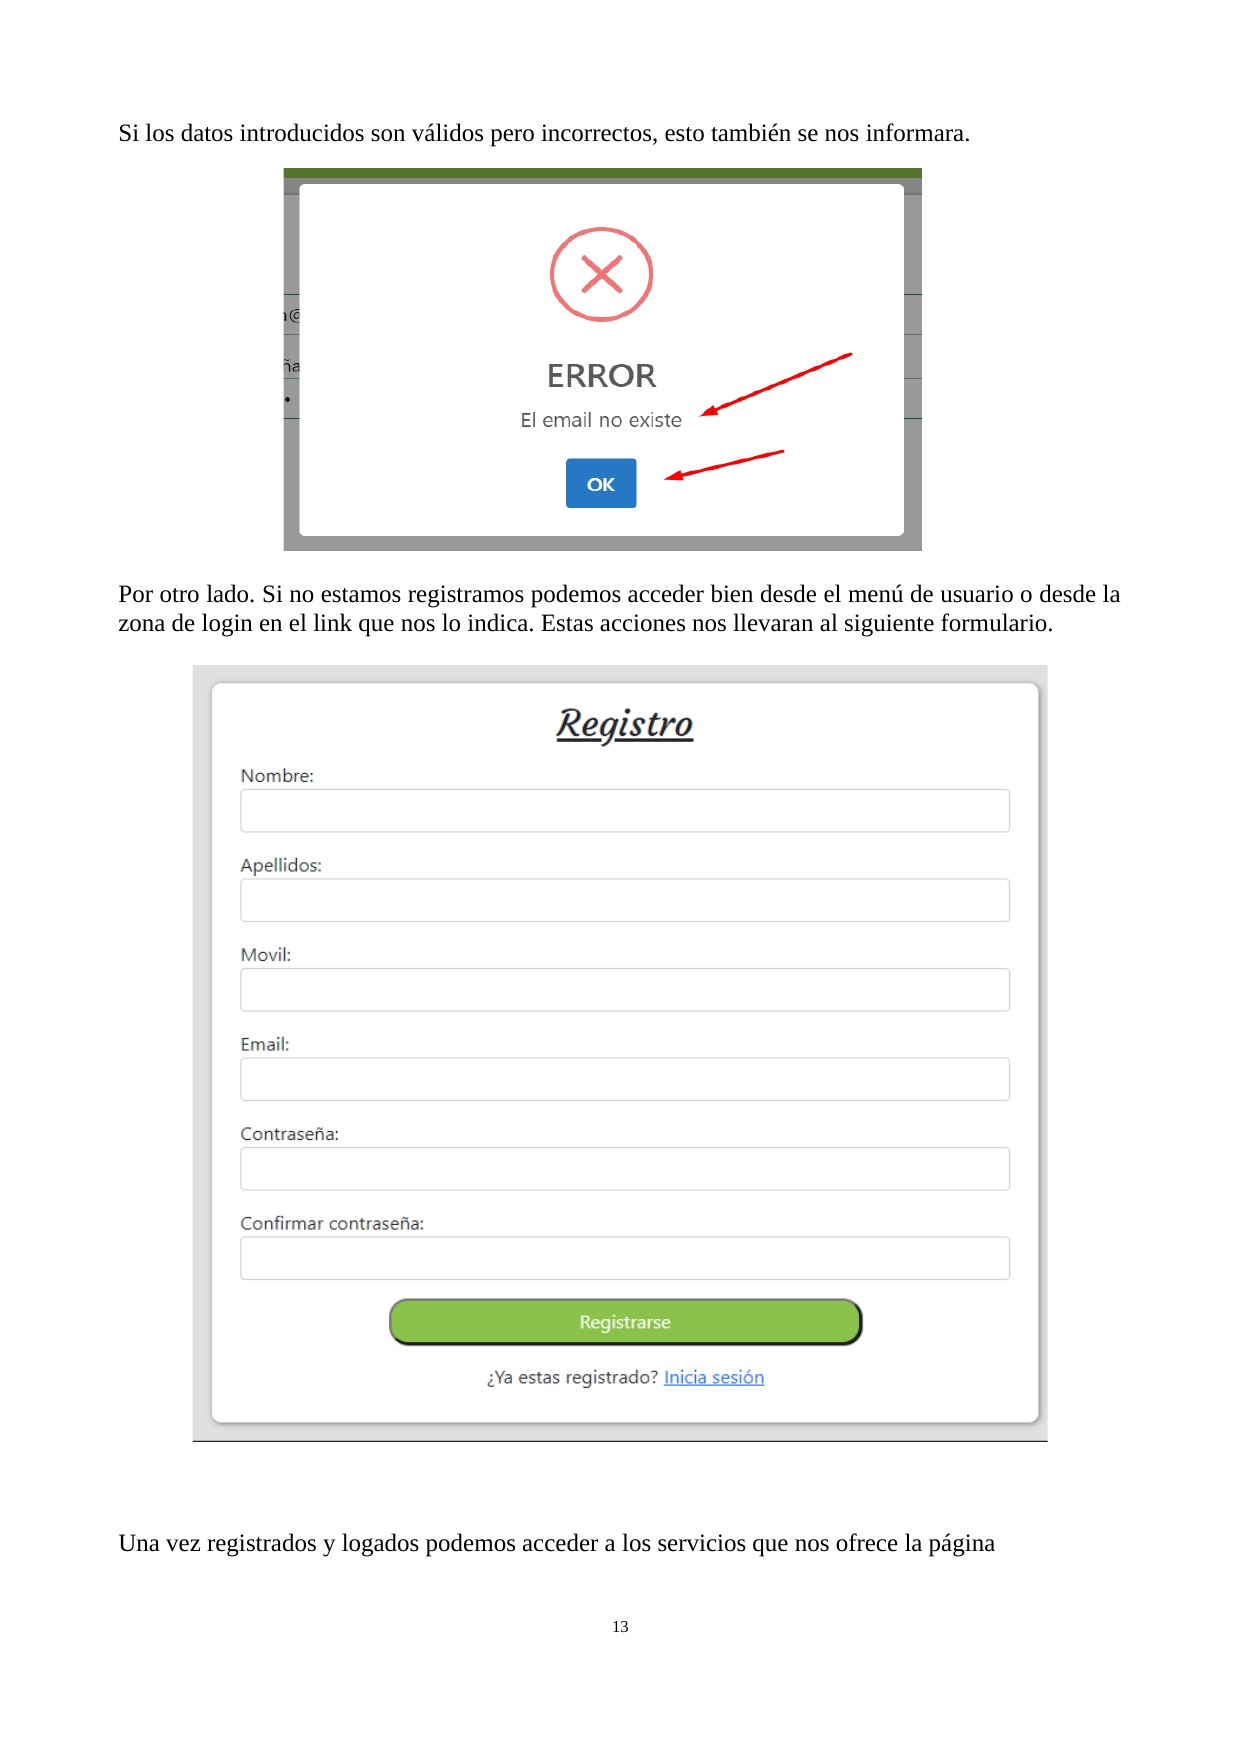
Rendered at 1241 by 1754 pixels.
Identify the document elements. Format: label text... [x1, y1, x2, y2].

picture [192, 665, 1048, 1442]
text Una vez registrados y logados podemos acceder a los servicios que nos ofrece la página [118, 1528, 1122, 1557]
picture [283, 168, 922, 551]
text Si los datos introducidos son válidos pero incorrectos, esto también se nos informara. [118, 118, 1122, 147]
text Por otro lado. Si no estamos registramos podemos acceder bien desde el menú de usuario o desde la zona de login en el link que nos lo indica. Estas acciones nos llevaran al siguiente formulario. [118, 579, 1122, 637]
